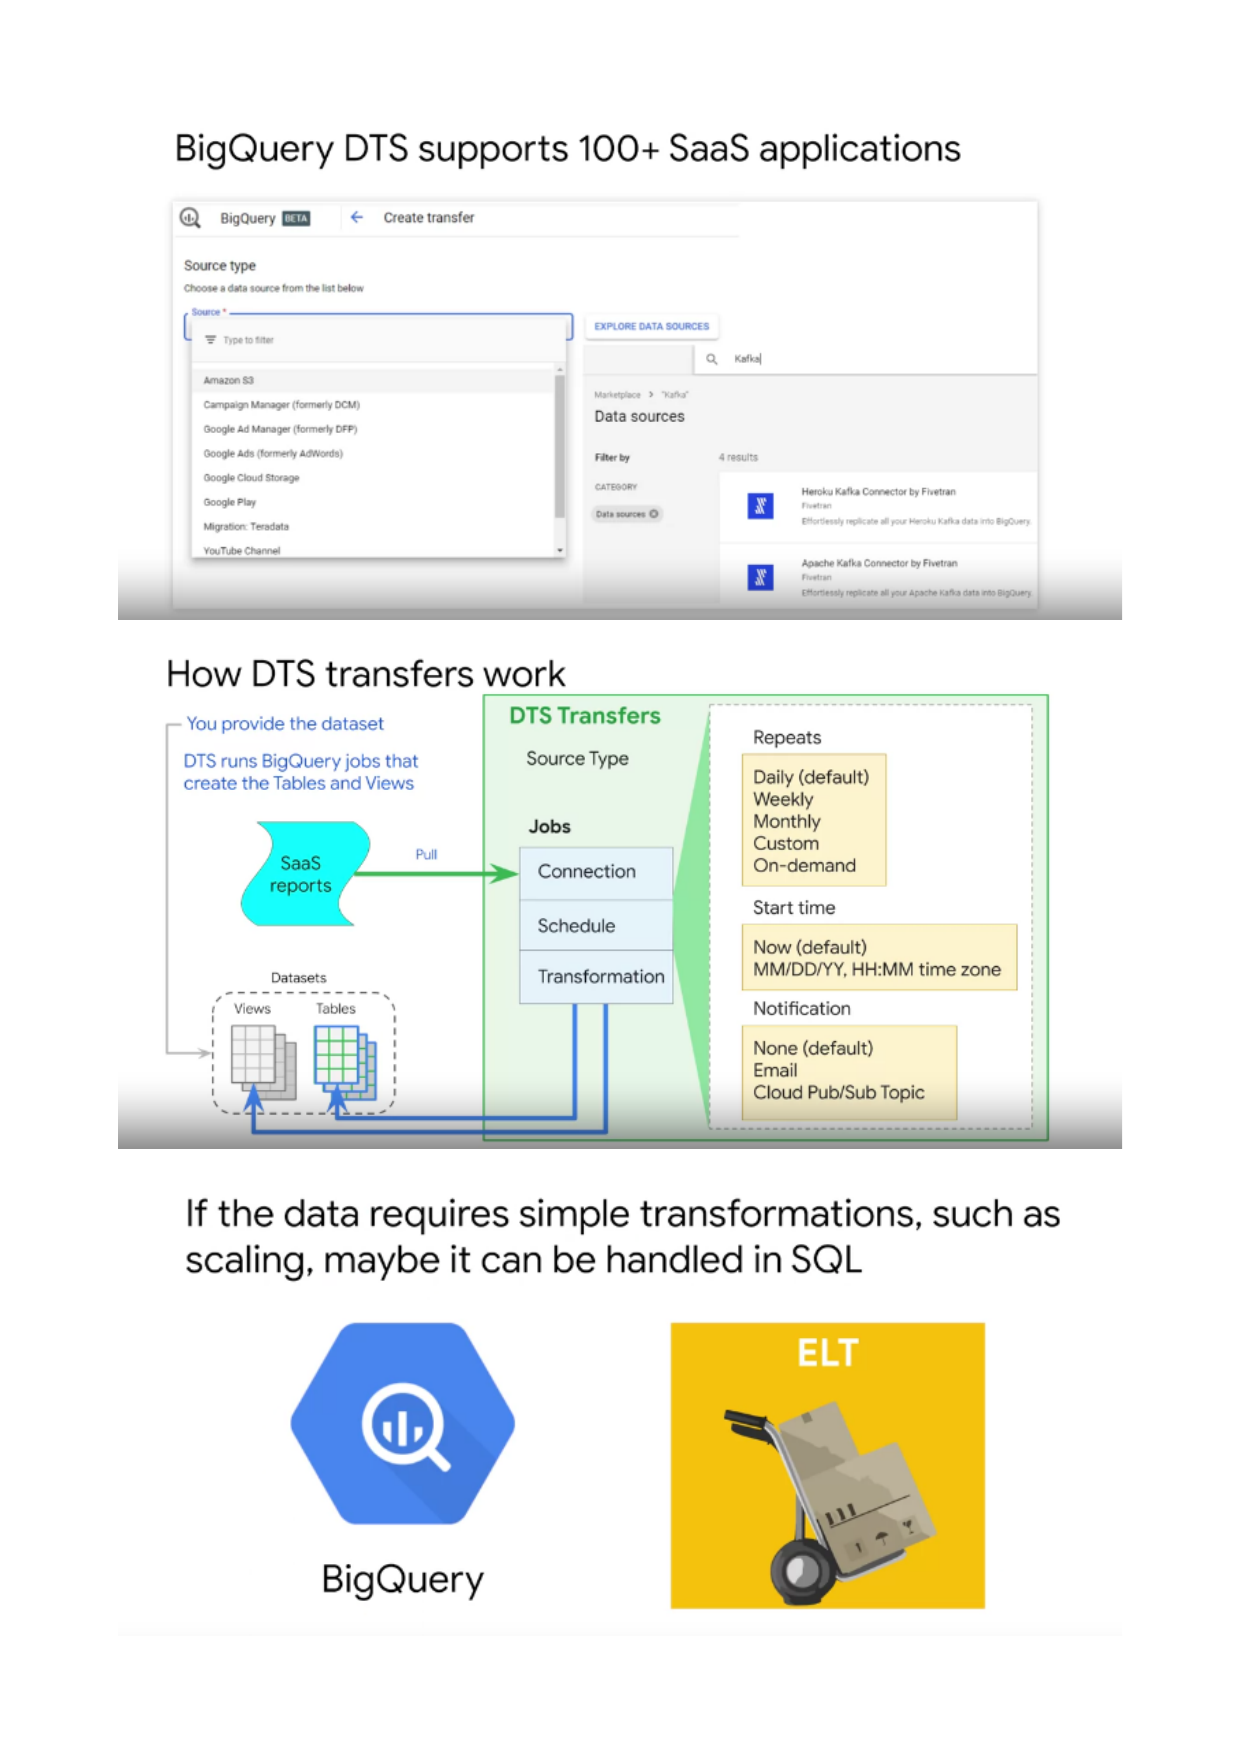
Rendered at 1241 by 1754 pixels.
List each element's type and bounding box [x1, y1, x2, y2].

picture [118, 648, 1123, 1149]
picture [118, 118, 1123, 620]
picture [118, 1177, 1123, 1636]
